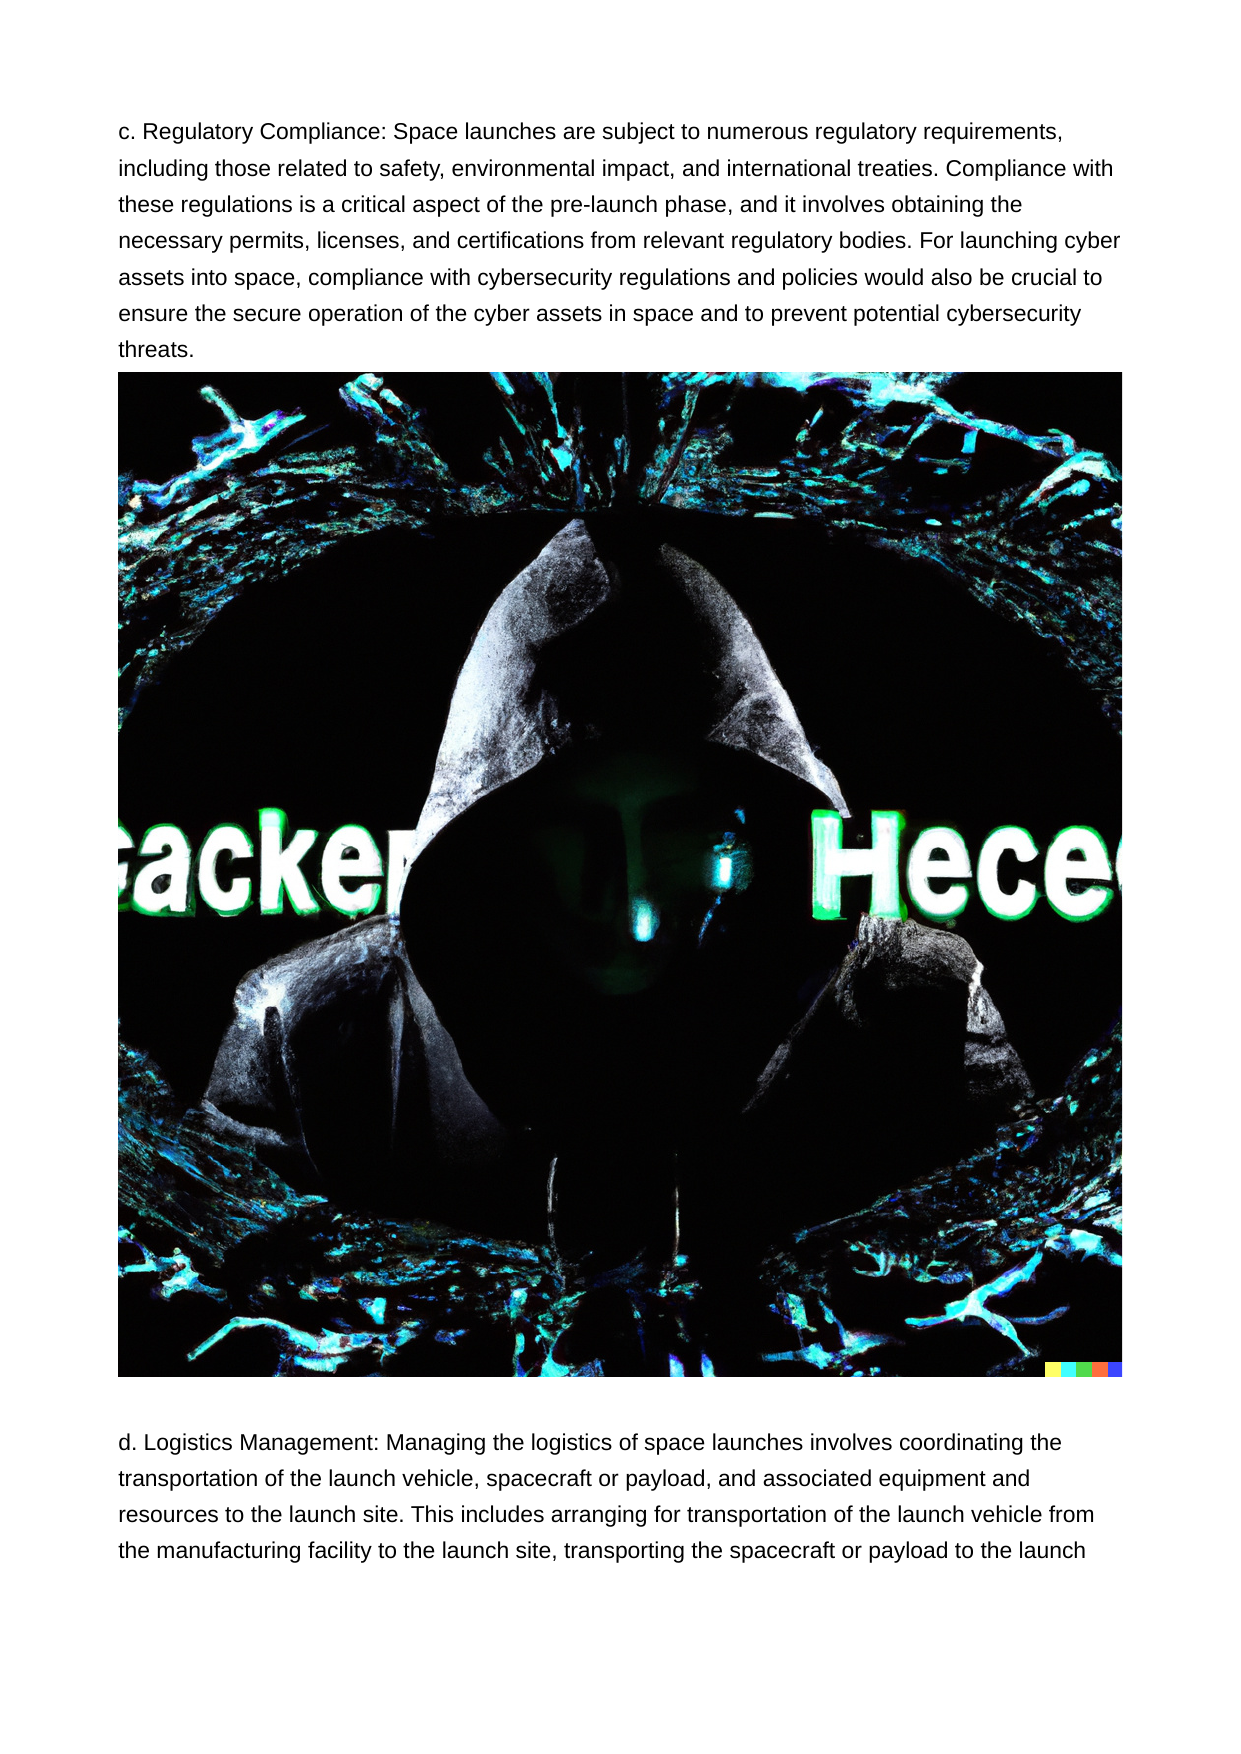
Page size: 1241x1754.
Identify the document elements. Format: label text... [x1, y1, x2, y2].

text c. Regulatory Compliance: Space launches are subject to numerous regulatory requirements, including those related to safety, environmental impact, and international treaties. Compliance with these regulations is a critical aspect of the pre-launch phase, and it involves obtaining the necessary permits, licenses, and certifications from relevant regulatory bodies. For launching cyber assets into space, compliance with cybersecurity regulations and policies would also be crucial to ensure the secure operation of the cyber assets in space and to prevent potential cybersecurity threats. [118, 118, 1122, 363]
text d. Logistics Management: Managing the logistics of space launches involves coordinating the transportation of the launch vehicle, spacecraft or payload, and associated equipment and resources to the launch site. This includes arranging for transportation of the launch vehicle from the manufacturing facility to the launch site, transporting the spacecraft or payload to the launch [118, 1428, 1122, 1564]
picture [118, 372, 1123, 1377]
